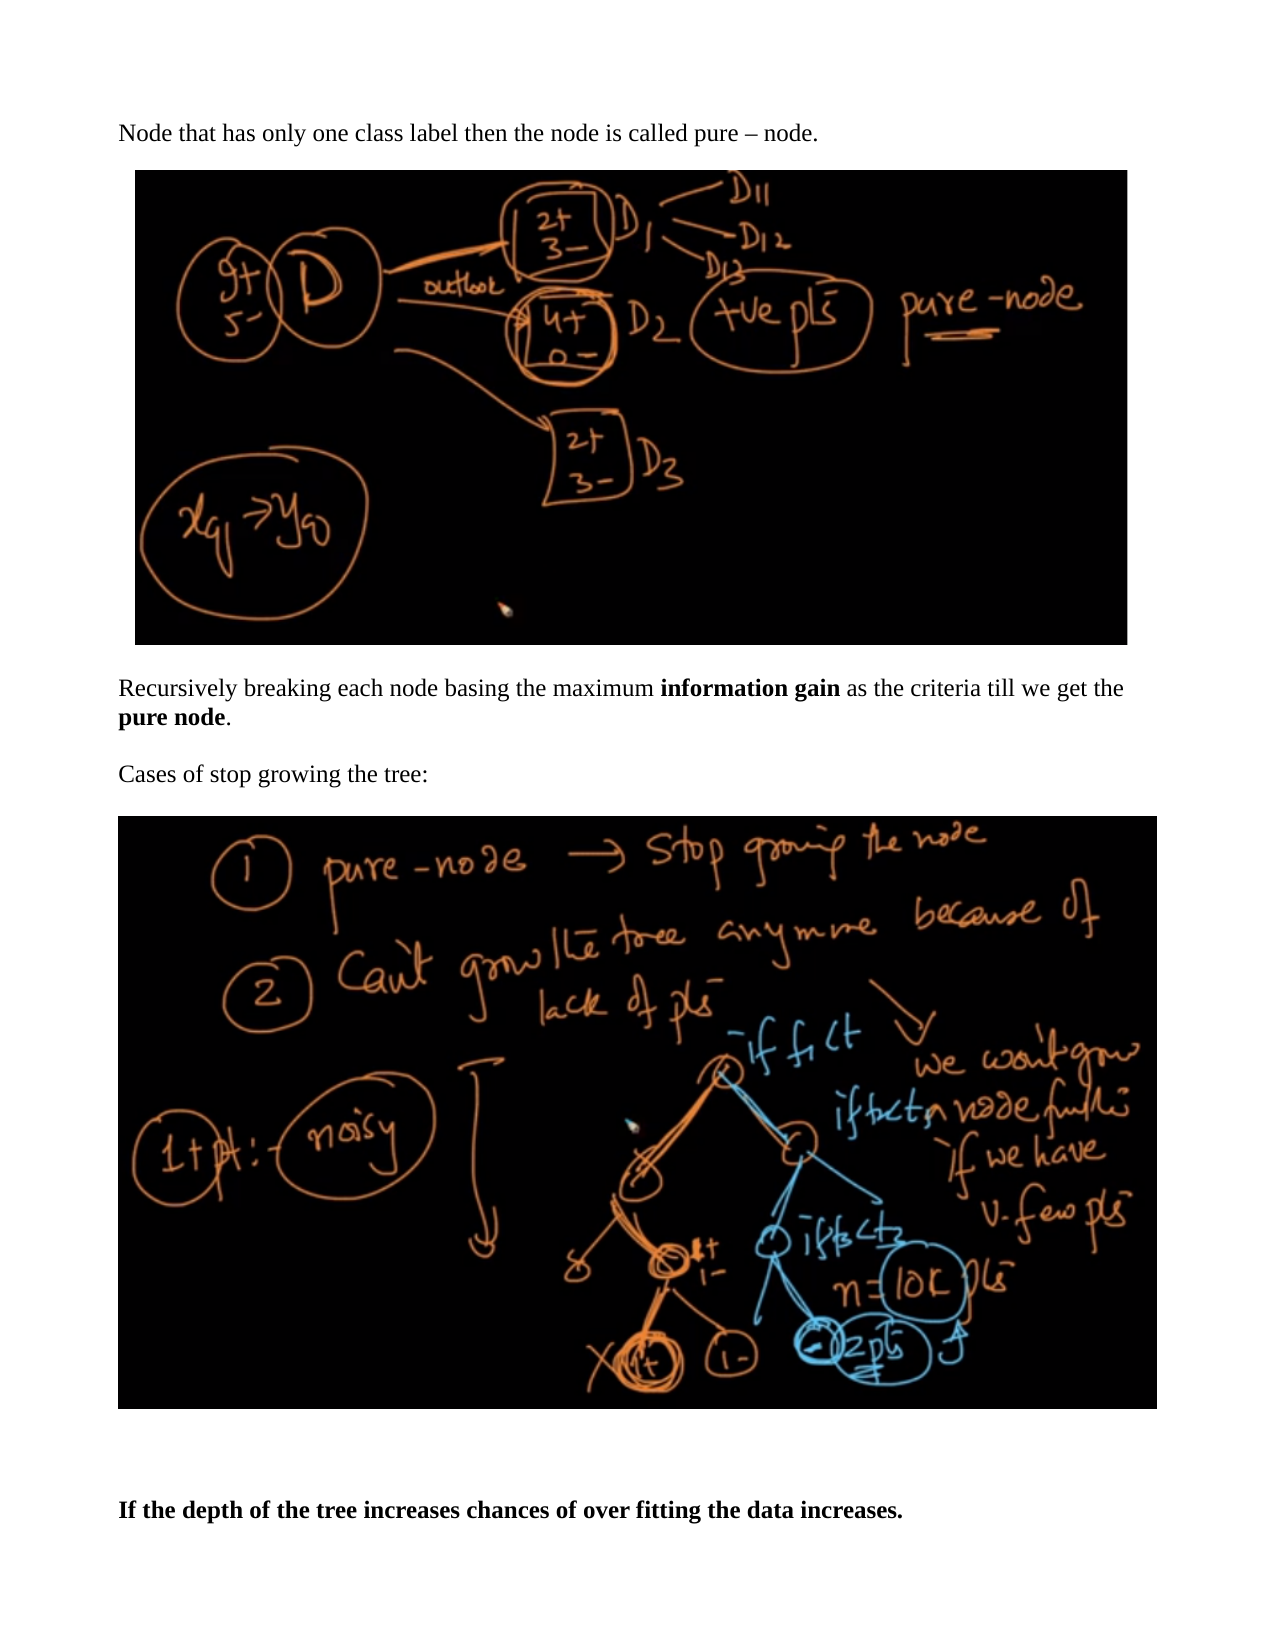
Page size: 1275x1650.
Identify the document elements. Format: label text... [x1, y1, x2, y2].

text Cases of stop growing the tree: [118, 759, 1157, 788]
picture [118, 816, 1157, 1409]
text Node that has only one class label then the node is called pure – node. [118, 118, 1157, 147]
picture [135, 170, 1128, 645]
text If the depth of the tree increases chances of over fitting the data increases. [118, 1495, 1157, 1524]
text Recursively breaking each node basing the maximum information gain as the criteria till we get the pure node. [118, 673, 1157, 731]
